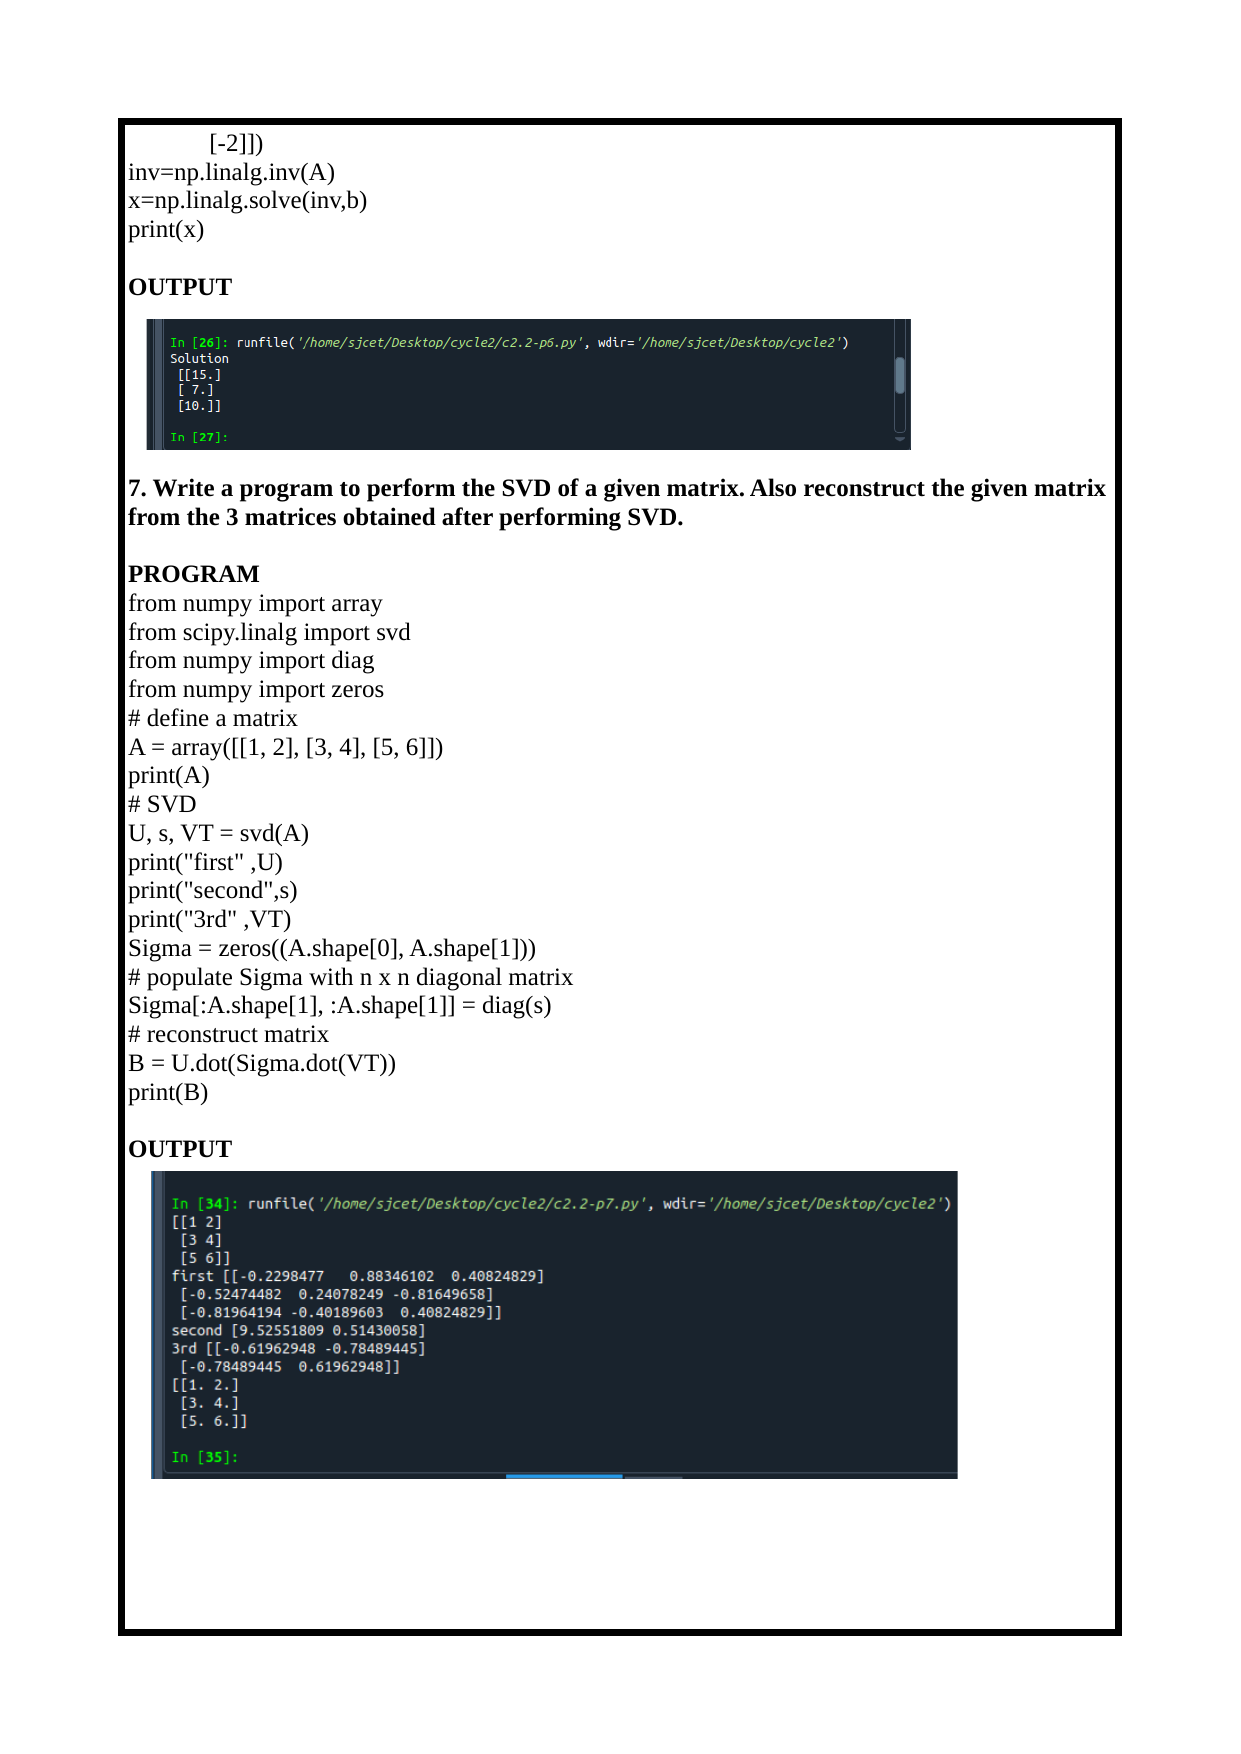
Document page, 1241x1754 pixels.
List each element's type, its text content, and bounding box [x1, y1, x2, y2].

picture [831, 1358, 958, 1479]
text A = array([[1, 2], [3, 4], [5, 6]]) [128, 732, 1112, 760]
text inv=np.linalg.inv(A) [128, 157, 1112, 185]
text print("second",s) [128, 875, 1112, 904]
text OUTPUT [128, 272, 1112, 300]
text from scipy.linalg import svd [128, 617, 1112, 645]
text print(x) [128, 214, 1112, 243]
text x=np.linalg.solve(inv,b) [128, 185, 1112, 214]
text print(A) [128, 760, 1112, 789]
text PROGRAM [128, 559, 1112, 588]
text Sigma[:A.shape[1], :A.shape[1]] = diag(s) [128, 990, 1112, 1019]
text print(B) [128, 1077, 1112, 1105]
text from numpy import diag [128, 645, 1112, 674]
text from numpy import zeros [128, 674, 1112, 703]
text # define a matrix [128, 703, 1112, 732]
text from the 3 matrices obtained after performing SVD. [128, 502, 1112, 530]
text 7. Write a program to perform the SVD of a given matrix. Also reconstruct the given matrix [128, 473, 1112, 502]
text # reconstruct matrix [128, 1019, 1112, 1048]
text print("first" ,U) [128, 847, 1112, 875]
text from numpy import array [128, 588, 1112, 617]
text [-2]]) [128, 128, 1112, 157]
text B = U.dot(Sigma.dot(VT)) [128, 1048, 1112, 1077]
text U, s, VT = svd(A) [128, 818, 1112, 847]
text Sigma = zeros((A.shape[0], A.shape[1])) [128, 933, 1112, 962]
text # populate Sigma with n x n diagonal matrix [128, 962, 1112, 990]
text OUTPUT [128, 1134, 1112, 1163]
text # SVD [128, 789, 1112, 818]
text print("3rd" ,VT) [128, 904, 1112, 933]
